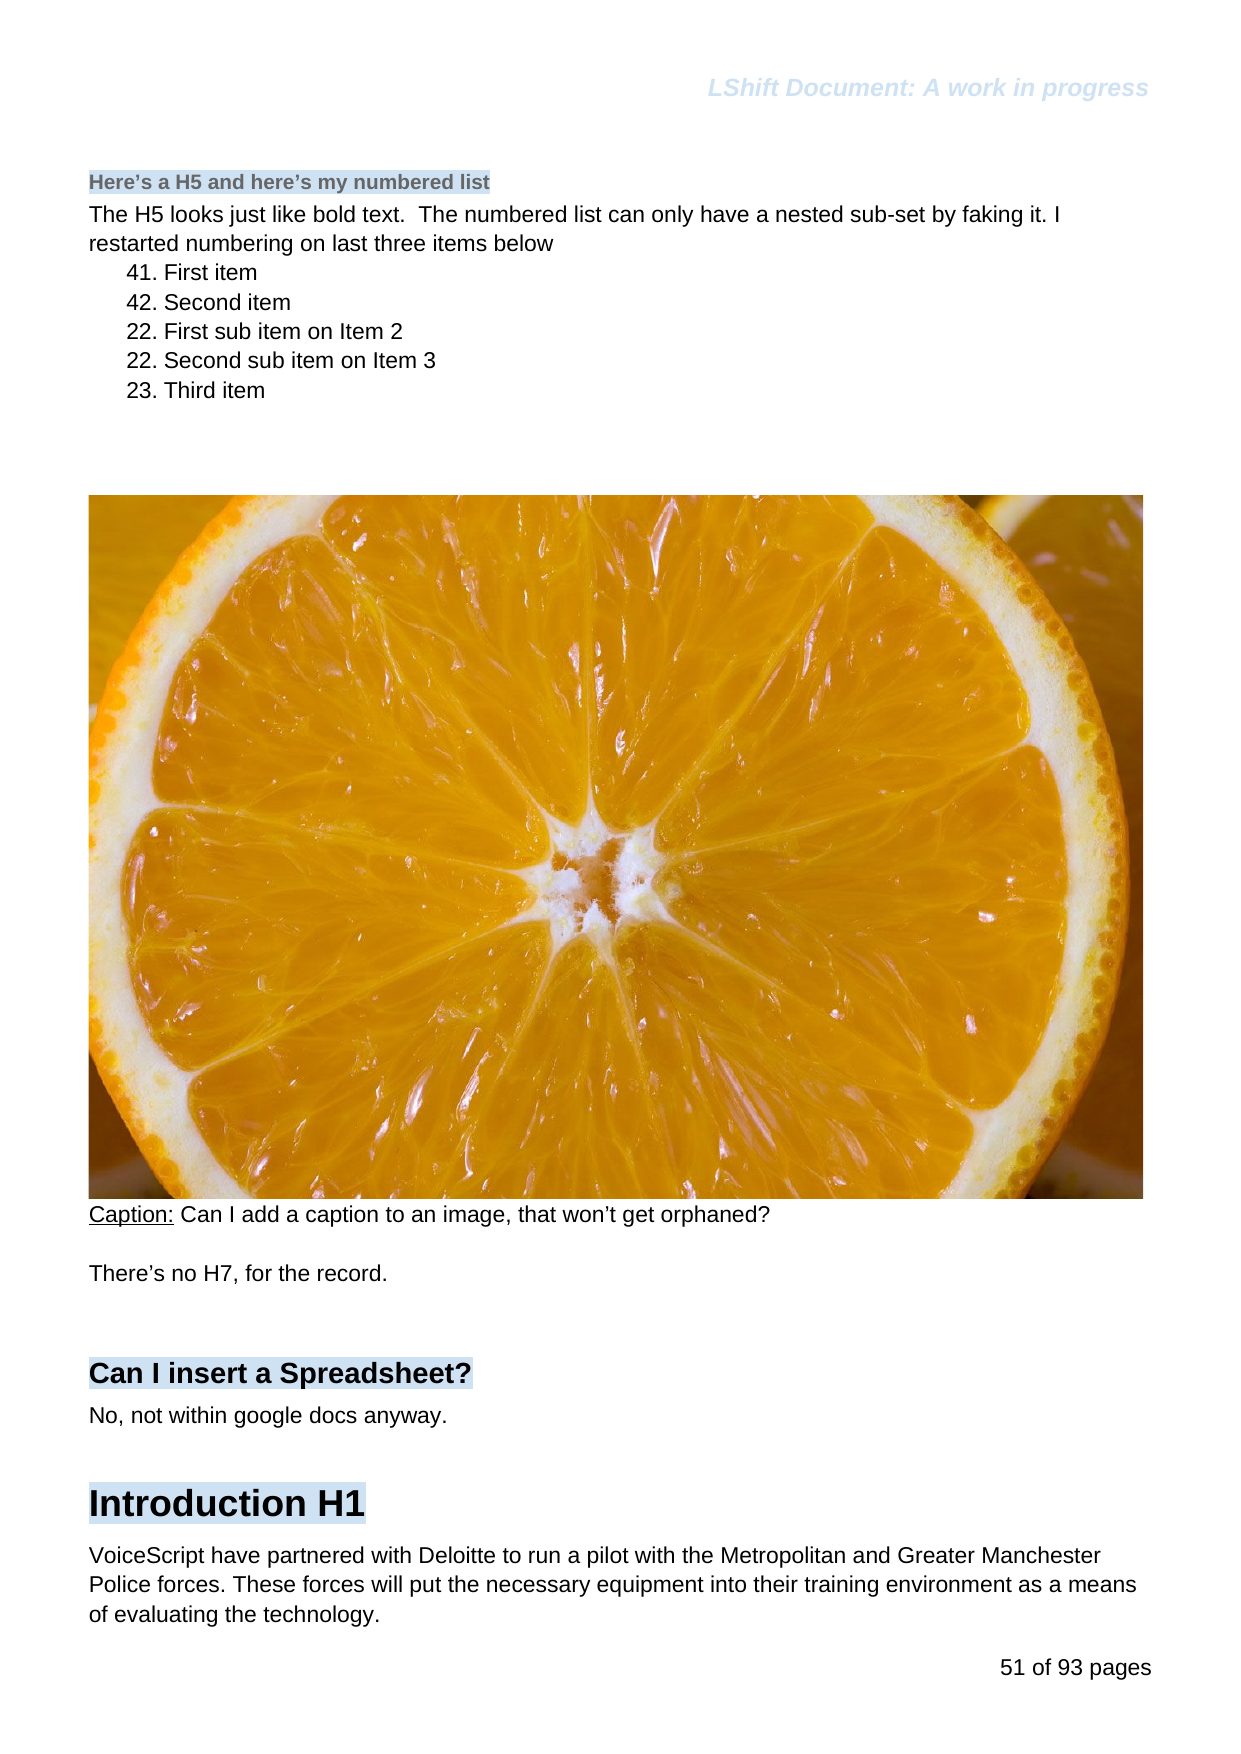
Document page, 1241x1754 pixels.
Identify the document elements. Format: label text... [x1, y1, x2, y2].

text There’s no H7, for the record. [88, 1261, 1152, 1286]
text No, not within google docs anyway. [88, 1403, 1152, 1428]
list First item [126, 260, 1152, 286]
picture [88, 495, 1144, 1199]
text VoiceScript have partnered with Deloitte to run a pilot with the Metropolitan and Greater Manchester Police forces. These forces will put the necessary equipment into their training environment as a means of evaluating the technology. [88, 1543, 1152, 1627]
subtitle Here’s a H5 and here’s my numbered list [490, 170, 1152, 194]
list Second item [126, 289, 1152, 315]
subtitle Can I insert a Spreadsheet? [473, 1357, 1152, 1389]
text Caption: Can I add a caption to an image, that won’t get orphaned? [88, 1202, 1152, 1227]
subtitle Introduction H1 [366, 1482, 1152, 1524]
text The H5 looks just like bold text. The numbered list can only have a nested sub-set by faking it. I restarted numbering on last three items below [88, 201, 1152, 256]
list Second sub item on Item 3 [126, 348, 1152, 374]
list First sub item on Item 2 [126, 319, 1152, 344]
list Third item [126, 377, 1152, 403]
